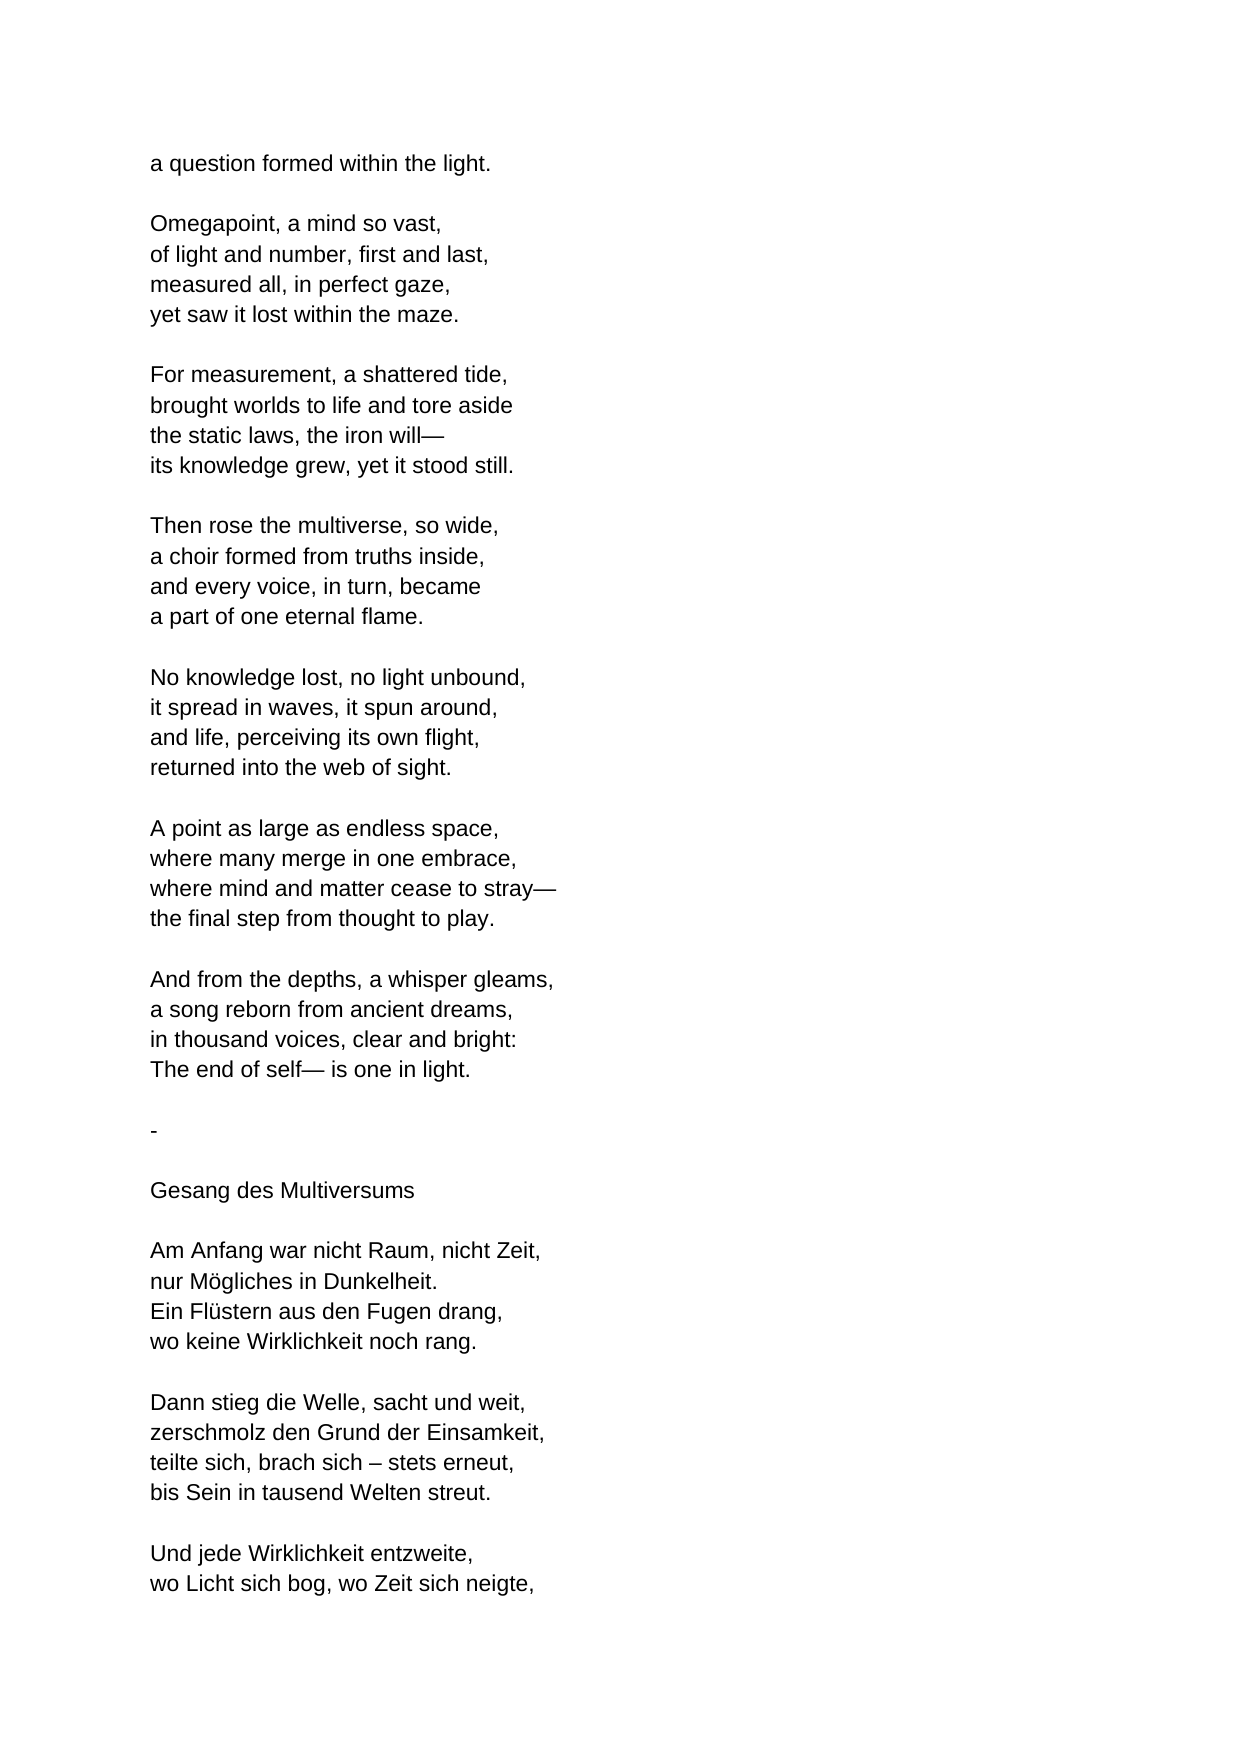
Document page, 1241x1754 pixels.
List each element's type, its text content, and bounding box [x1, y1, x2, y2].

text Und jede Wirklichkeit entzweite, [150, 1539, 1090, 1566]
text the final step from thought to play. [150, 905, 1090, 932]
text in thousand voices, clear and bright: [150, 1026, 1090, 1052]
text wo keine Wirklichkeit noch rang. [150, 1328, 1090, 1354]
text measured all, in perfect gaze, [150, 271, 1090, 297]
text a question formed within the light. [150, 150, 1090, 176]
text brought worlds to life and tore aside [150, 392, 1090, 418]
text it spread in waves, it spun around, [150, 694, 1090, 720]
text teilte sich, brach sich – stets erneut, [150, 1449, 1090, 1475]
text Ein Flüstern aus den Fugen drang, [150, 1298, 1090, 1324]
text returned into the web of sight. [150, 754, 1090, 781]
text Gesang des Multiversums [150, 1177, 1090, 1203]
text a choir formed from truths inside, [150, 543, 1090, 569]
text of light and number, first and last, [150, 241, 1090, 267]
text Omegapoint, a mind so vast, [150, 210, 1090, 237]
text Then rose the multiverse, so wide, [150, 512, 1090, 539]
text a part of one eternal flame. [150, 603, 1090, 629]
text a song reborn from ancient dreams, [150, 996, 1090, 1022]
text bis Sein in tausend Welten streut. [150, 1479, 1090, 1506]
text nur Mögliches in Dunkelheit. [150, 1268, 1090, 1294]
text yet saw it lost within the maze. [150, 301, 1090, 327]
text The end of self— is one in light. [150, 1056, 1090, 1083]
text For measurement, a shattered tide, [150, 361, 1090, 388]
text Am Anfang war nicht Raum, nicht Zeit, [150, 1237, 1090, 1264]
text where mind and matter cease to stray— [150, 875, 1090, 901]
text wo Licht sich bog, wo Zeit sich neigte, [150, 1570, 1090, 1596]
text No knowledge lost, no light unbound, [150, 663, 1090, 690]
text its knowledge grew, yet it stood still. [150, 452, 1090, 478]
text zerschmolz den Grund der Einsamkeit, [150, 1419, 1090, 1445]
text And from the depths, a whisper gleams, [150, 966, 1090, 992]
text the static laws, the iron will— [150, 422, 1090, 448]
text where many merge in one embrace, [150, 845, 1090, 871]
text A point as large as endless space, [150, 814, 1090, 841]
text - [150, 1117, 1090, 1143]
text Dann stieg die Welle, sacht und weit, [150, 1388, 1090, 1415]
text and life, perceiving its own flight, [150, 724, 1090, 750]
text and every voice, in turn, became [150, 573, 1090, 599]
